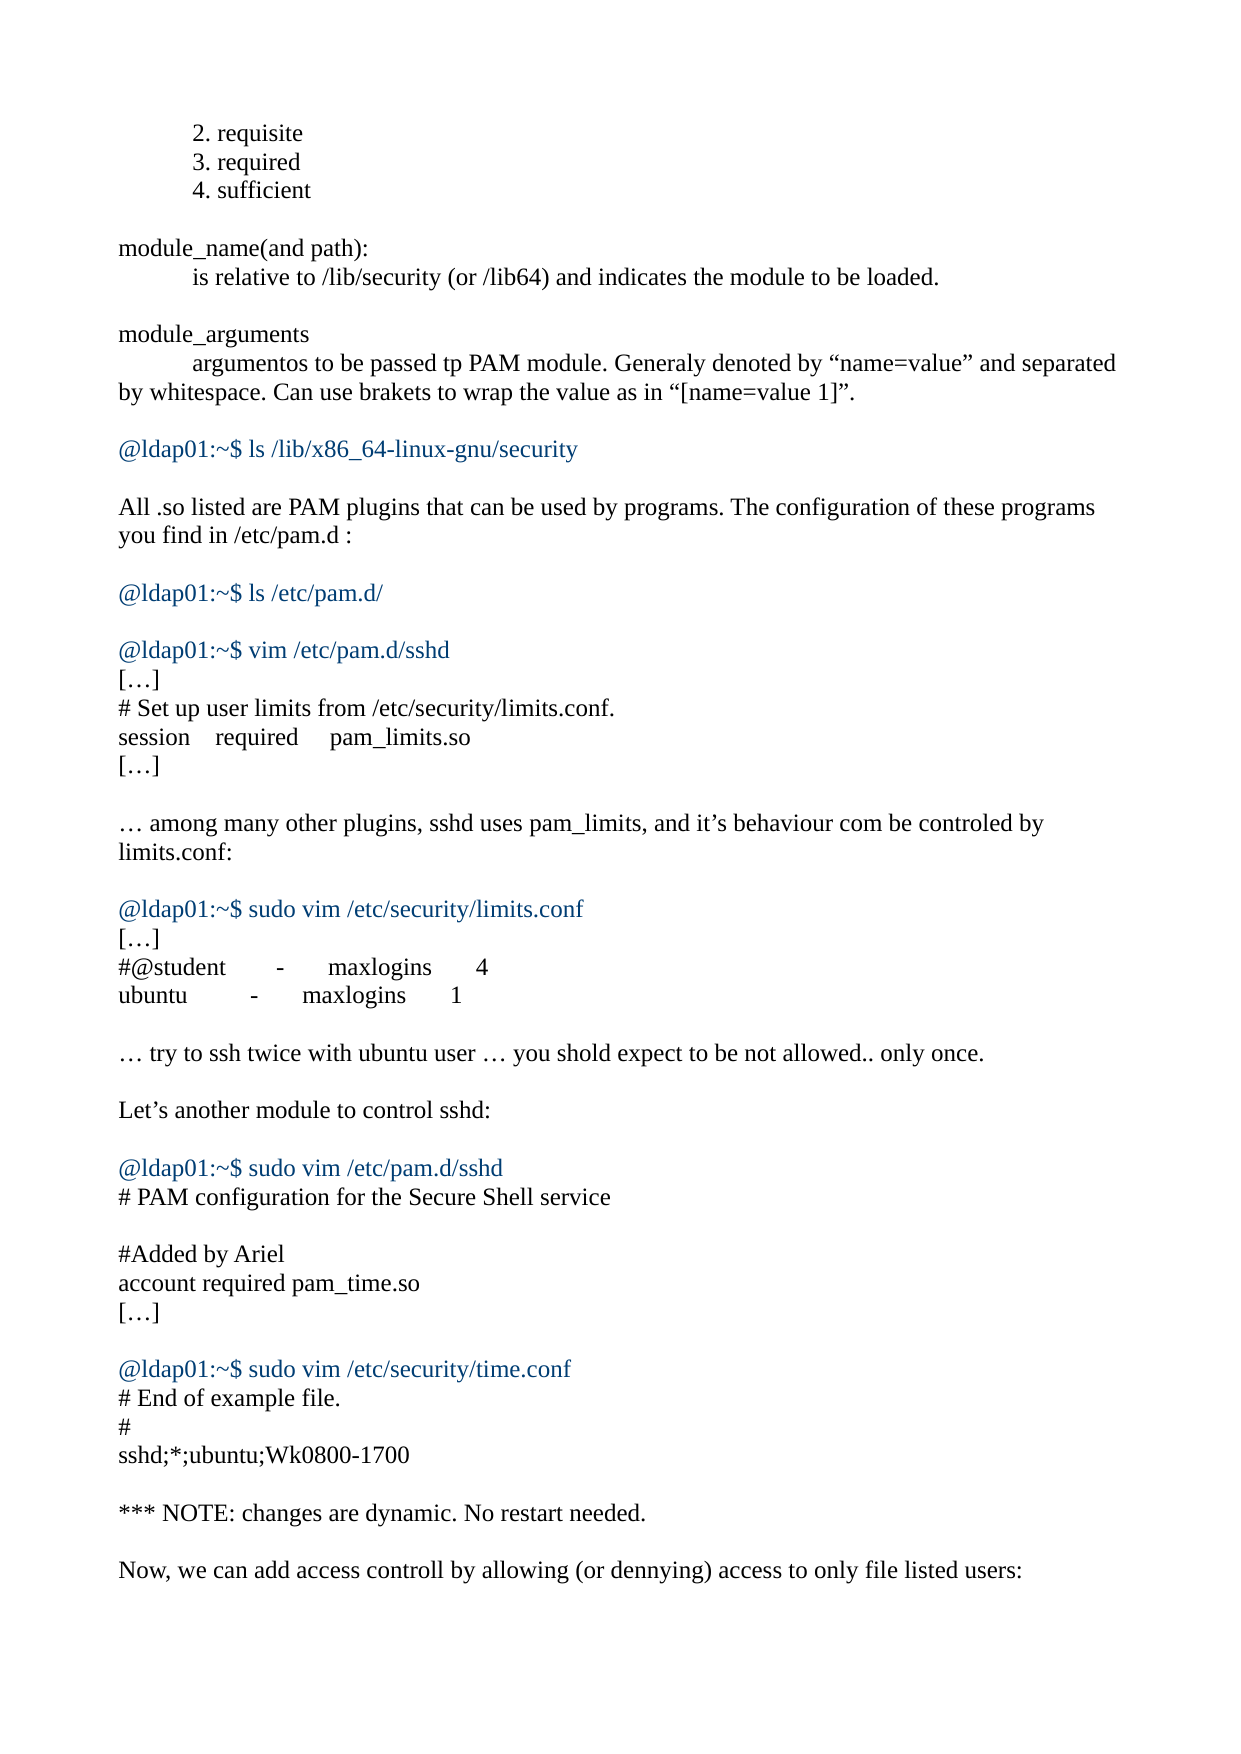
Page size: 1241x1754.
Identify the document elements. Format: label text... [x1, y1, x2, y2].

text 4. sufficient [192, 176, 1122, 204]
text @ldap01:~$ vim /etc/pam.d/sshd [118, 636, 1122, 664]
text *** NOTE: changes are dynamic. No restart needed. [118, 1498, 1122, 1527]
text @ldap01:~$ sudo vim /etc/security/time.conf [118, 1354, 1122, 1383]
text # [118, 1412, 1122, 1441]
text … try to ssh twice with ubuntu user … you shold expect to be not allowed.. only once. [118, 1038, 1122, 1067]
text #Added by Ariel [118, 1239, 1122, 1268]
text @ldap01:~$ sudo vim /etc/pam.d/sshd [118, 1153, 1122, 1182]
text 3. required [192, 147, 1122, 176]
text […] [118, 923, 1122, 952]
text … among many other plugins, sshd uses pam_limits, and it’s behaviour com be controled by limits.conf: [118, 808, 1122, 866]
text […] [118, 664, 1122, 693]
text module_arguments [118, 319, 1122, 348]
text 2. requisite [192, 118, 1122, 147]
text # Set up user limits from /etc/security/limits.conf. [118, 693, 1122, 722]
text @ldap01:~$ ls /etc/pam.d/ [118, 578, 1122, 607]
text account required pam_time.so [118, 1268, 1122, 1297]
text […] [118, 751, 1122, 779]
text #@student - maxlogins 4 [118, 952, 1122, 981]
text @ldap01:~$ sudo vim /etc/security/limits.conf [118, 894, 1122, 923]
text […] [118, 1297, 1122, 1326]
text module_name(and path): [118, 233, 1122, 262]
text session required pam_limits.so [118, 722, 1122, 751]
text # PAM configuration for the Secure Shell service [118, 1182, 1122, 1211]
text All .so listed are PAM plugins that can be used by programs. The configuration of these programs you find in /etc/pam.d : [118, 492, 1122, 549]
text sshd;*;ubuntu;Wk0800-1700 [118, 1441, 1122, 1469]
text Now, we can add access controll by allowing (or dennying) access to only file listed users: [118, 1556, 1122, 1584]
text @ldap01:~$ ls /lib/x86_64-linux-gnu/security [118, 434, 1122, 463]
text is relative to /lib/security (or /lib64) and indicates the module to be loaded. [118, 262, 1122, 291]
text # End of example file. [118, 1383, 1122, 1412]
text ubuntu - maxlogins 1 [118, 981, 1122, 1009]
text Let’s another module to control sshd: [118, 1096, 1122, 1124]
text argumentos to be passed tp PAM module. Generaly denoted by “name=value” and separated by whitespace. Can use brakets to wrap the value as in “[name=value 1]”. [118, 348, 1122, 406]
